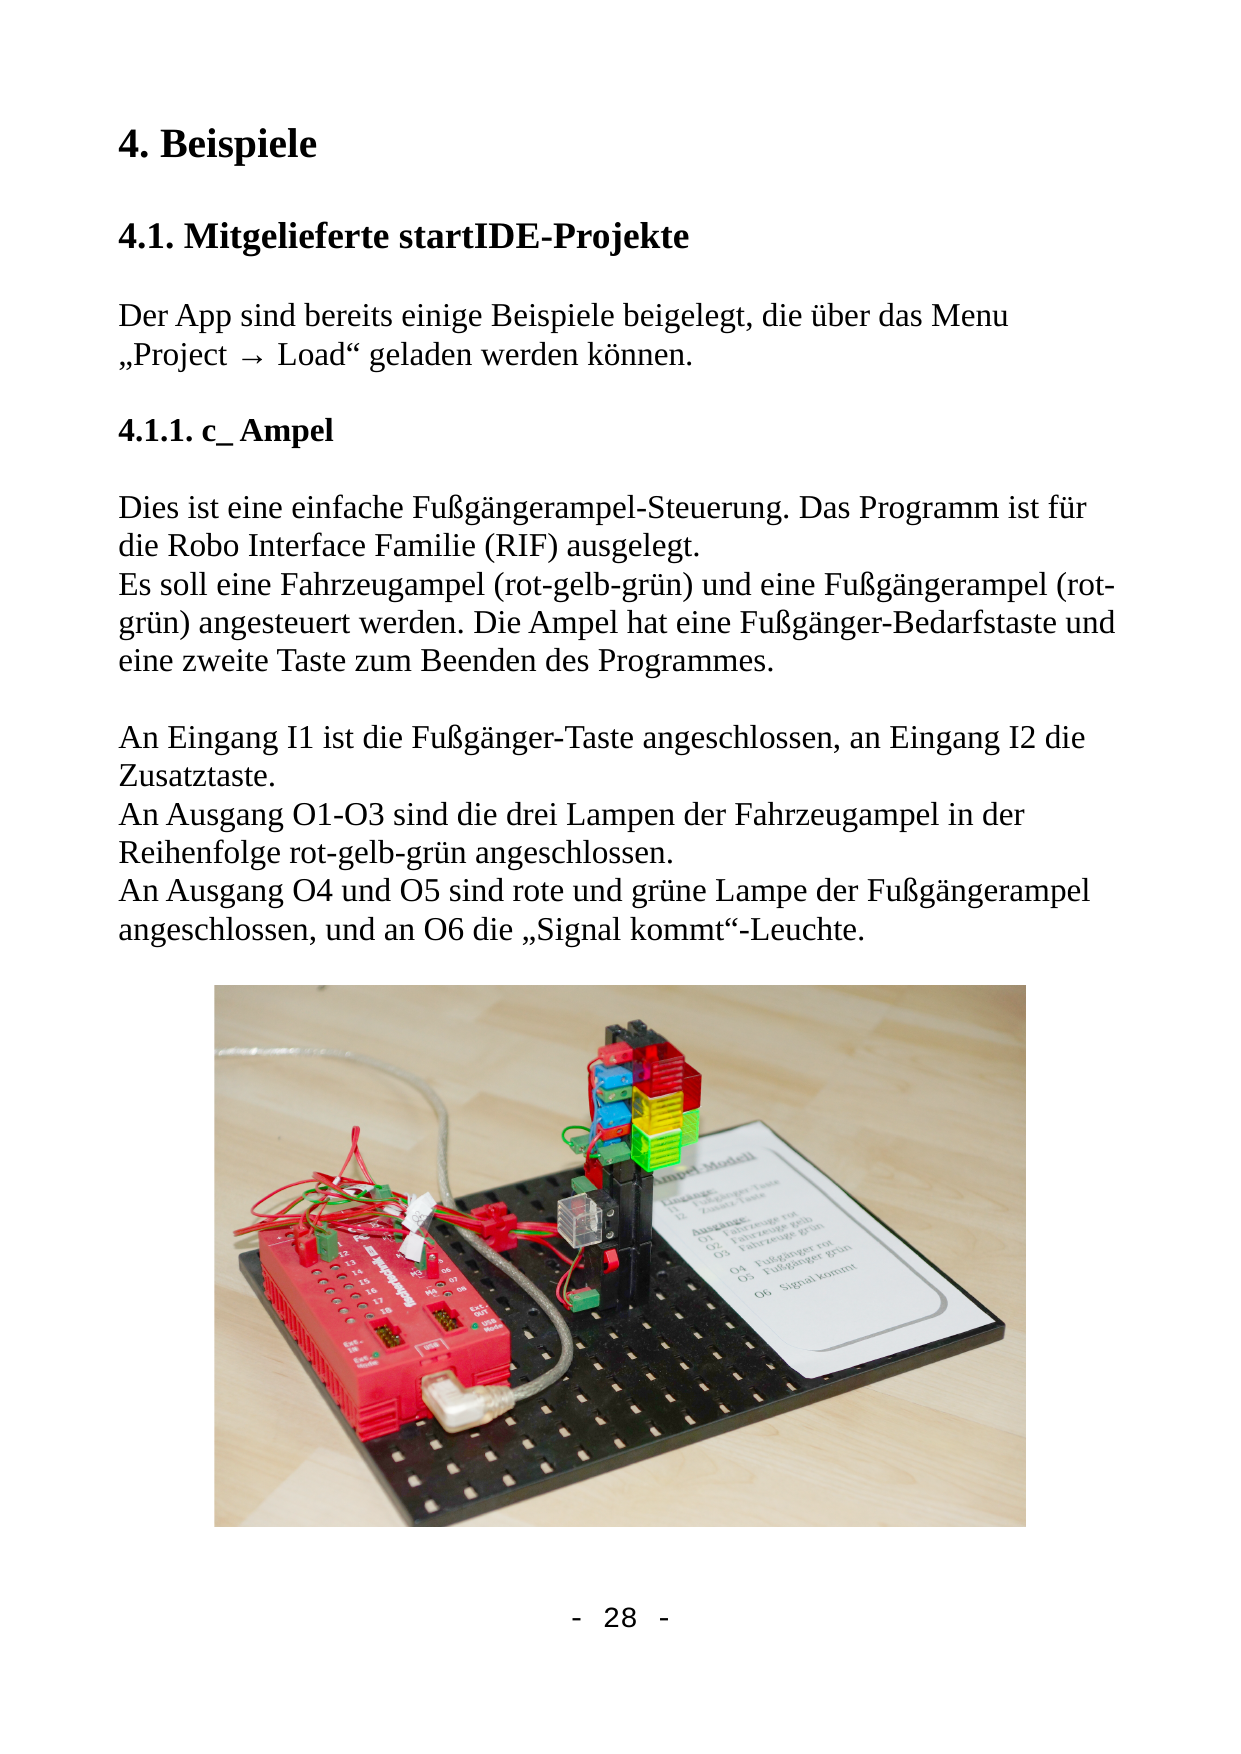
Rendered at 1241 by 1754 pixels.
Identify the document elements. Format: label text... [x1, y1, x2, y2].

text Der App sind bereits einige Beispiele beigelegt, die über das Menu „Project → Load“ geladen werden können. [118, 295, 1122, 372]
text An Ausgang O1-O3 sind die drei Lampen der Fahrzeugampel in der Reihenfolge rot-gelb-grün angeschlossen. [118, 794, 1122, 870]
picture [214, 985, 1026, 1527]
text 4.1.1. c_ Ampel [118, 410, 1122, 449]
text An Eingang I1 ist die Fußgänger-Taste angeschlossen, an Eingang I2 die Zusatztaste. [118, 717, 1122, 794]
text 4. Beispiele [118, 118, 1122, 166]
text Dies ist eine einfache Fußgängerampel-Steuerung. Das Programm ist für die Robo Interface Familie (RIF) ausgelegt. [118, 487, 1122, 564]
text An Ausgang O4 und O5 sind rote und grüne Lampe der Fußgängerampel angeschlossen, und an O6 die „Signal kommt“-Leuchte. [118, 870, 1122, 947]
text 4.1. Mitgelieferte startIDE-Projekte [118, 214, 1122, 257]
text Es soll eine Fahrzeugampel (rot-gelb-grün) und eine Fußgängerampel (rot-grün) angesteuert werden. Die Ampel hat eine Fußgänger-Bedarfstaste und eine zweite Taste zum Beenden des Programmes. [118, 564, 1122, 679]
